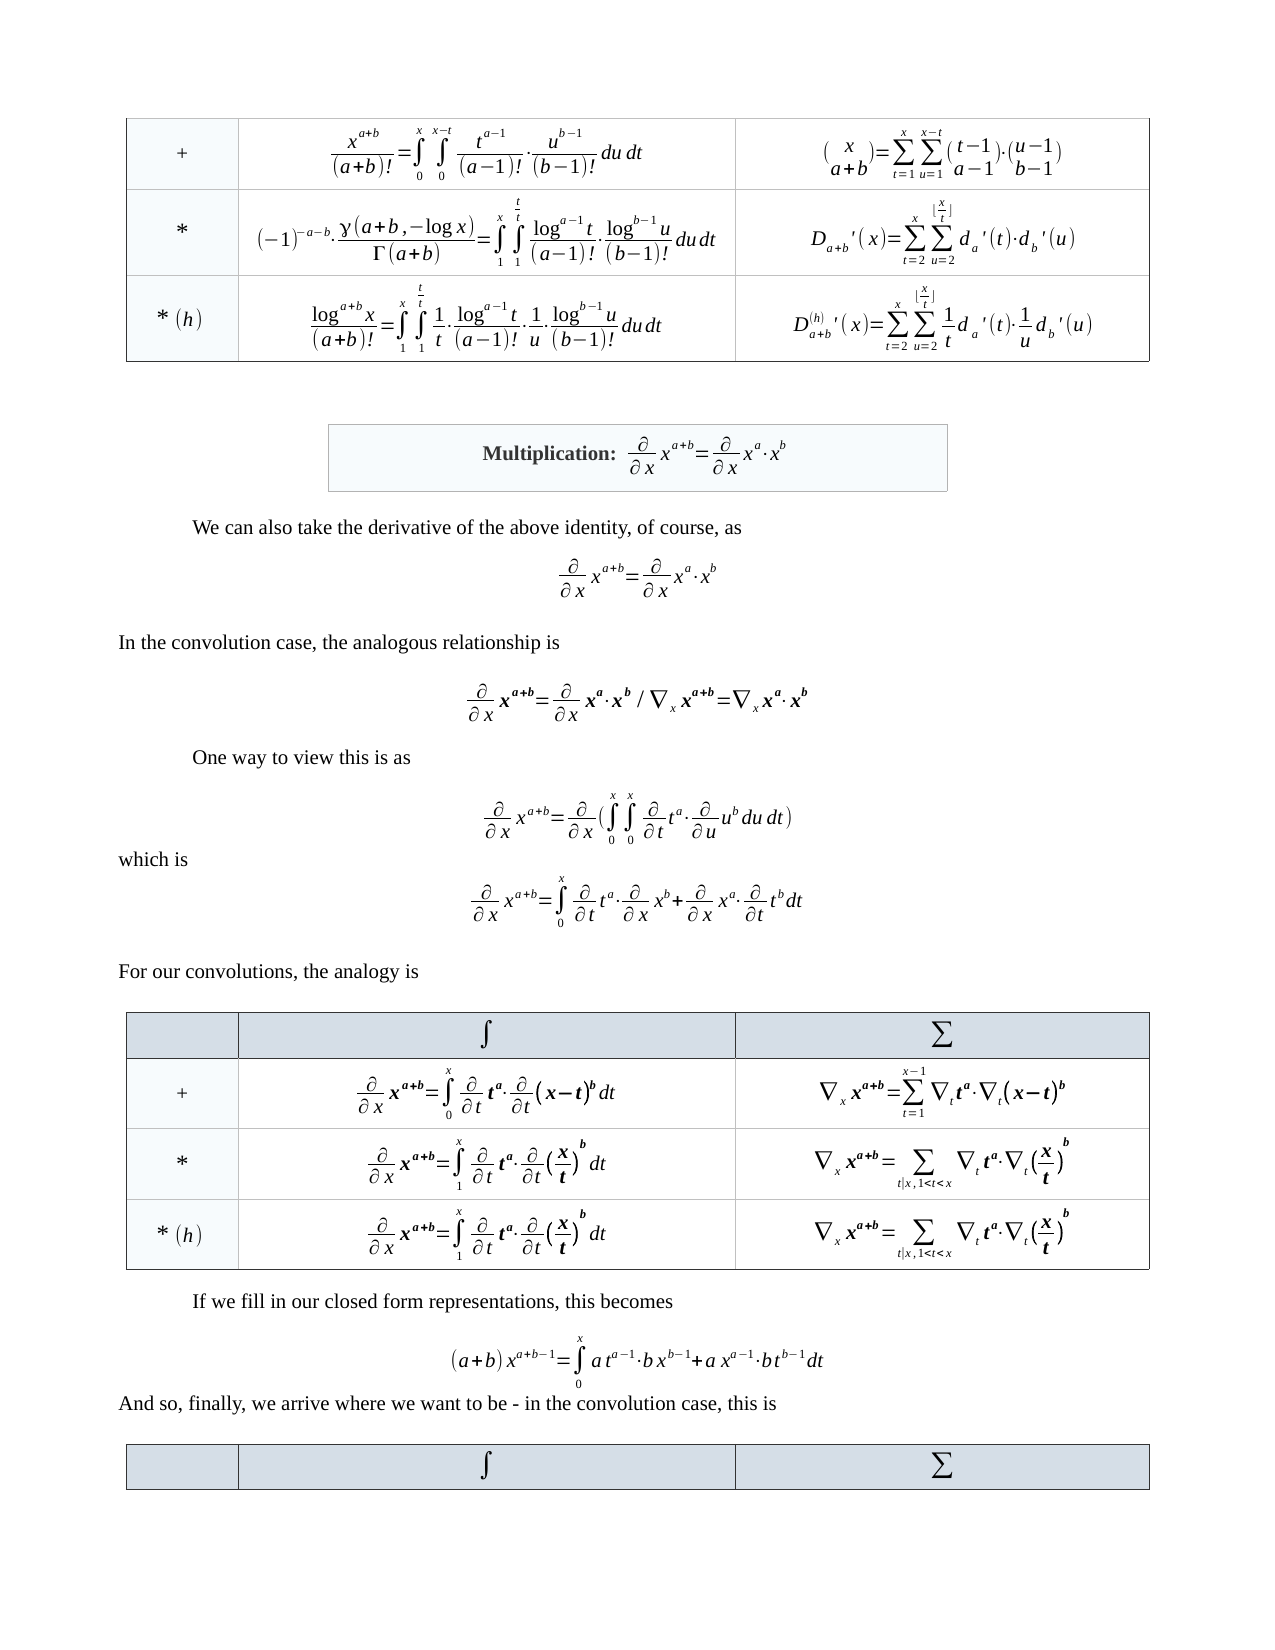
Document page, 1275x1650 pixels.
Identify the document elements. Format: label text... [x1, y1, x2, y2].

table_header [127, 1445, 238, 1489]
text In the convolution case, the analogous relationship is [118, 630, 1157, 654]
table_header [736, 1013, 1149, 1058]
table_cell [736, 119, 1149, 189]
table_header [127, 1013, 238, 1058]
table_cell [239, 1200, 735, 1269]
table_cell [239, 1129, 735, 1199]
table_cell * [127, 1200, 238, 1269]
table_cell * [127, 1129, 238, 1199]
text We can also take the derivative of the above identity, of course, as [118, 515, 1157, 539]
table_cell [239, 190, 735, 275]
text If we fill in our closed form representations, this becomes [118, 1288, 1157, 1313]
text And so, finally, we arrive where we want to be - in the convolution case, this is [118, 1391, 1157, 1415]
table_cell [239, 119, 735, 189]
table_cell [736, 276, 1149, 361]
table_header [239, 1445, 735, 1489]
text One way to view this is as [118, 745, 1157, 769]
table_cell [736, 1129, 1149, 1199]
table_cell [239, 276, 735, 361]
table_cell * [127, 276, 238, 361]
table_cell [736, 1200, 1149, 1269]
table_header [736, 1445, 1149, 1489]
table_cell [736, 190, 1149, 275]
table_cell [239, 1059, 735, 1128]
text which is [118, 847, 1157, 871]
table_header [239, 1013, 735, 1058]
table_cell * [127, 190, 238, 275]
table_cell + [127, 1059, 238, 1128]
text / [118, 683, 1157, 726]
table_cell + [127, 119, 238, 189]
text For our convolutions, the analogy is [118, 959, 1157, 983]
text Multiplication: [329, 425, 947, 491]
table_cell [736, 1059, 1149, 1128]
